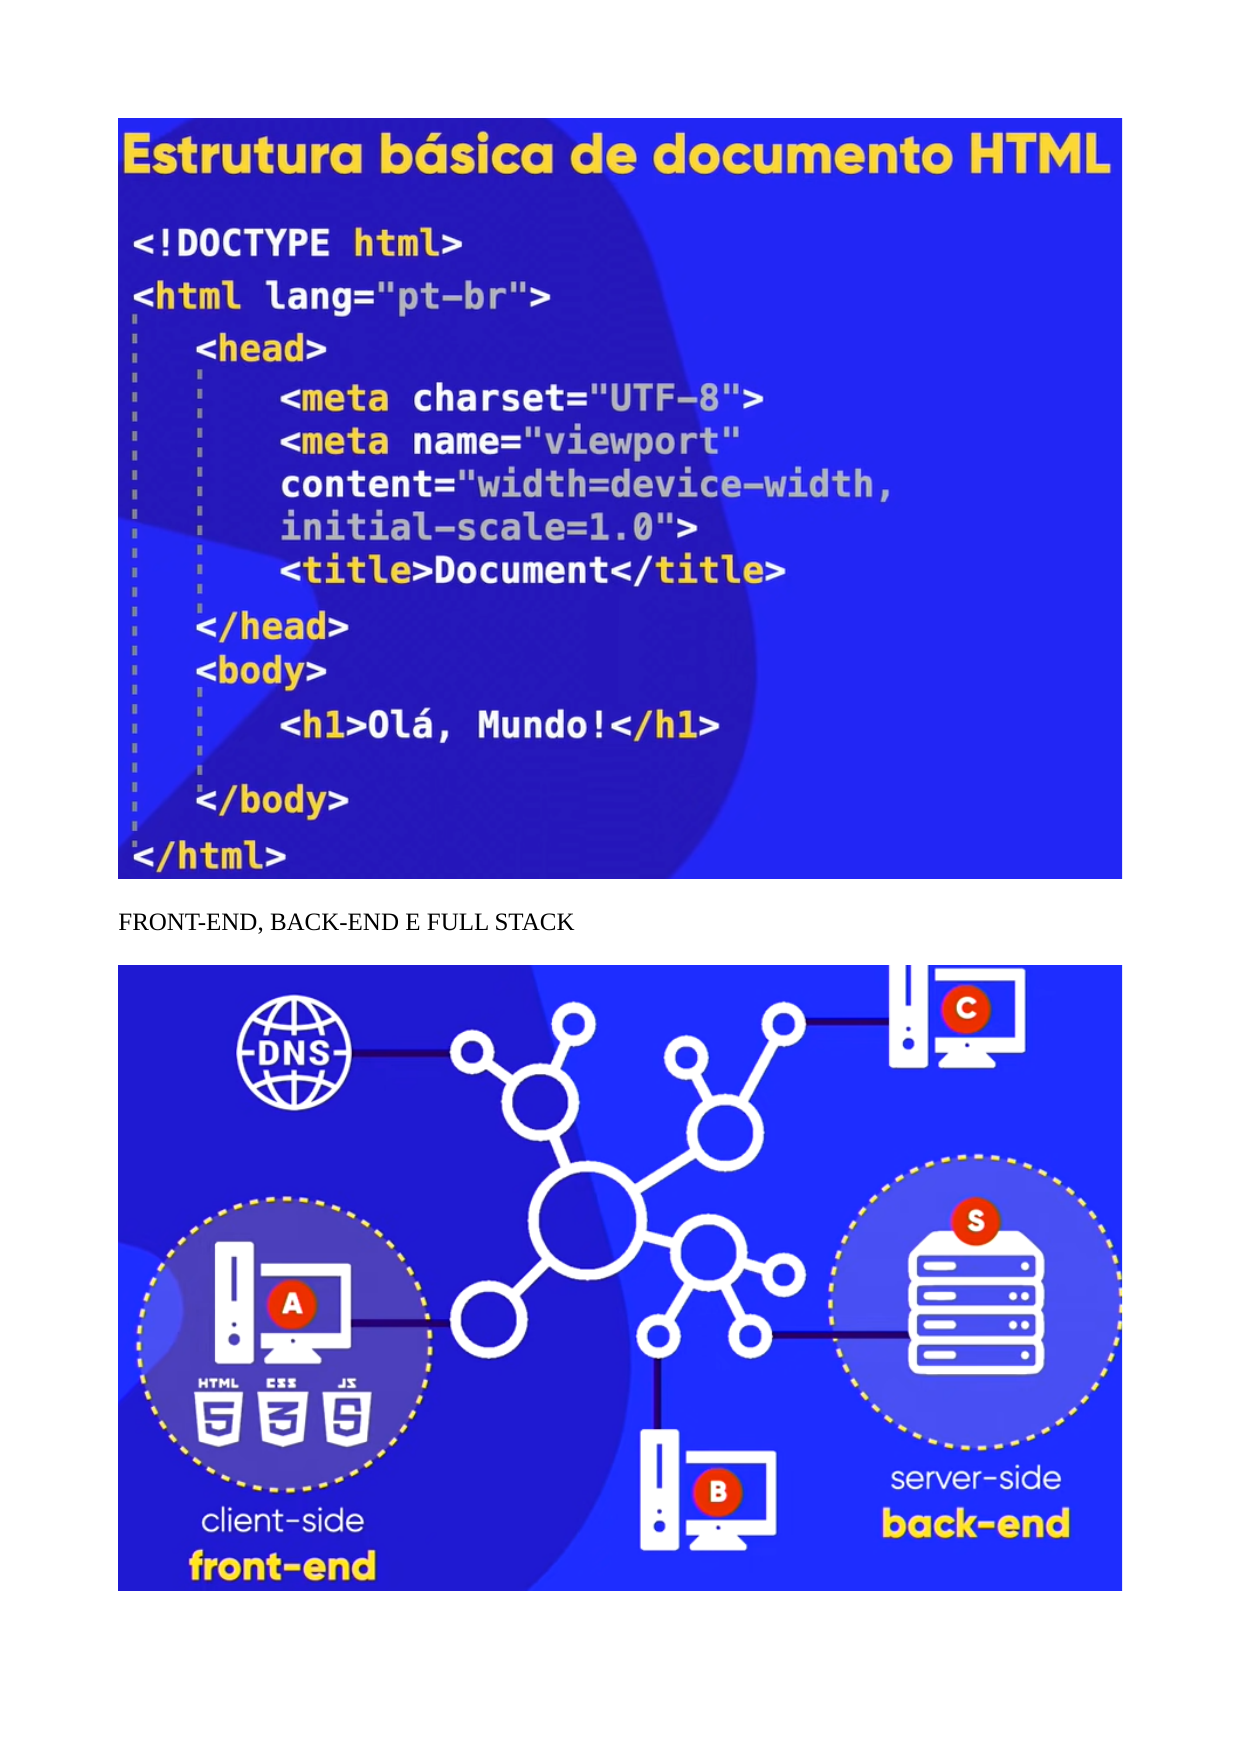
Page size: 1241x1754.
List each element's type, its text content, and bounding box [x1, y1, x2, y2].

picture [118, 965, 1123, 1591]
text FRONT-END, BACK-END E FULL STACK [118, 907, 1122, 936]
picture [118, 118, 1123, 879]
